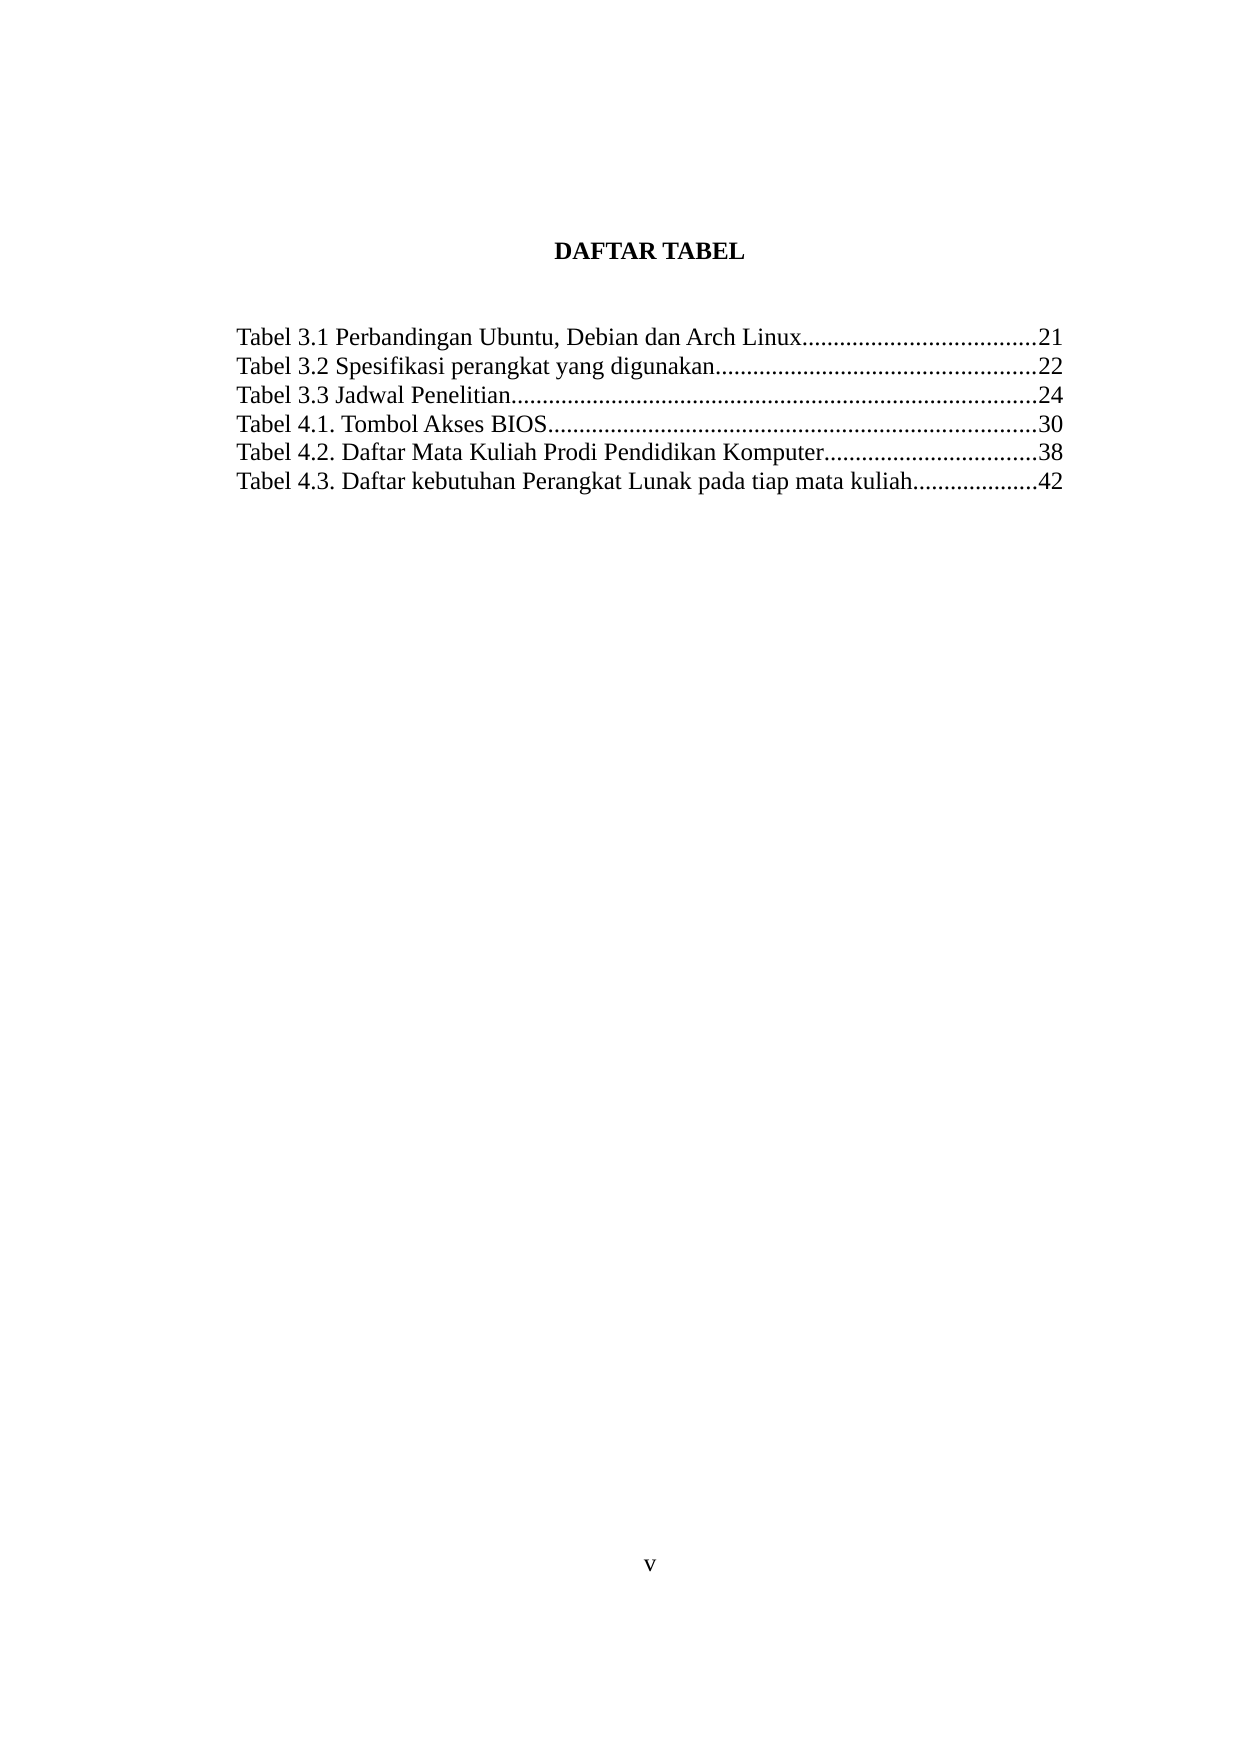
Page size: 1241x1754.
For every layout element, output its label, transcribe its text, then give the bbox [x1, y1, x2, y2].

text Tabel 4.1. Tombol Akses BIOS 30 [236, 409, 1063, 437]
text Tabel 3.3 Jadwal Penelitian 24 [236, 380, 1063, 409]
text Tabel 3.2 Spesifikasi perangkat yang digunakan 22 [236, 351, 1063, 380]
text Tabel 4.2. Daftar Mata Kuliah Prodi Pendidikan Komputer 38 [236, 437, 1063, 466]
text Tabel 4.3. Daftar kebutuhan Perangkat Lunak pada tiap mata kuliah 42 [236, 466, 1063, 495]
subtitle DAFTAR TABEL [236, 236, 1063, 265]
text Tabel 3.1 Perbandingan Ubuntu, Debian dan Arch Linux 21 [236, 322, 1063, 351]
